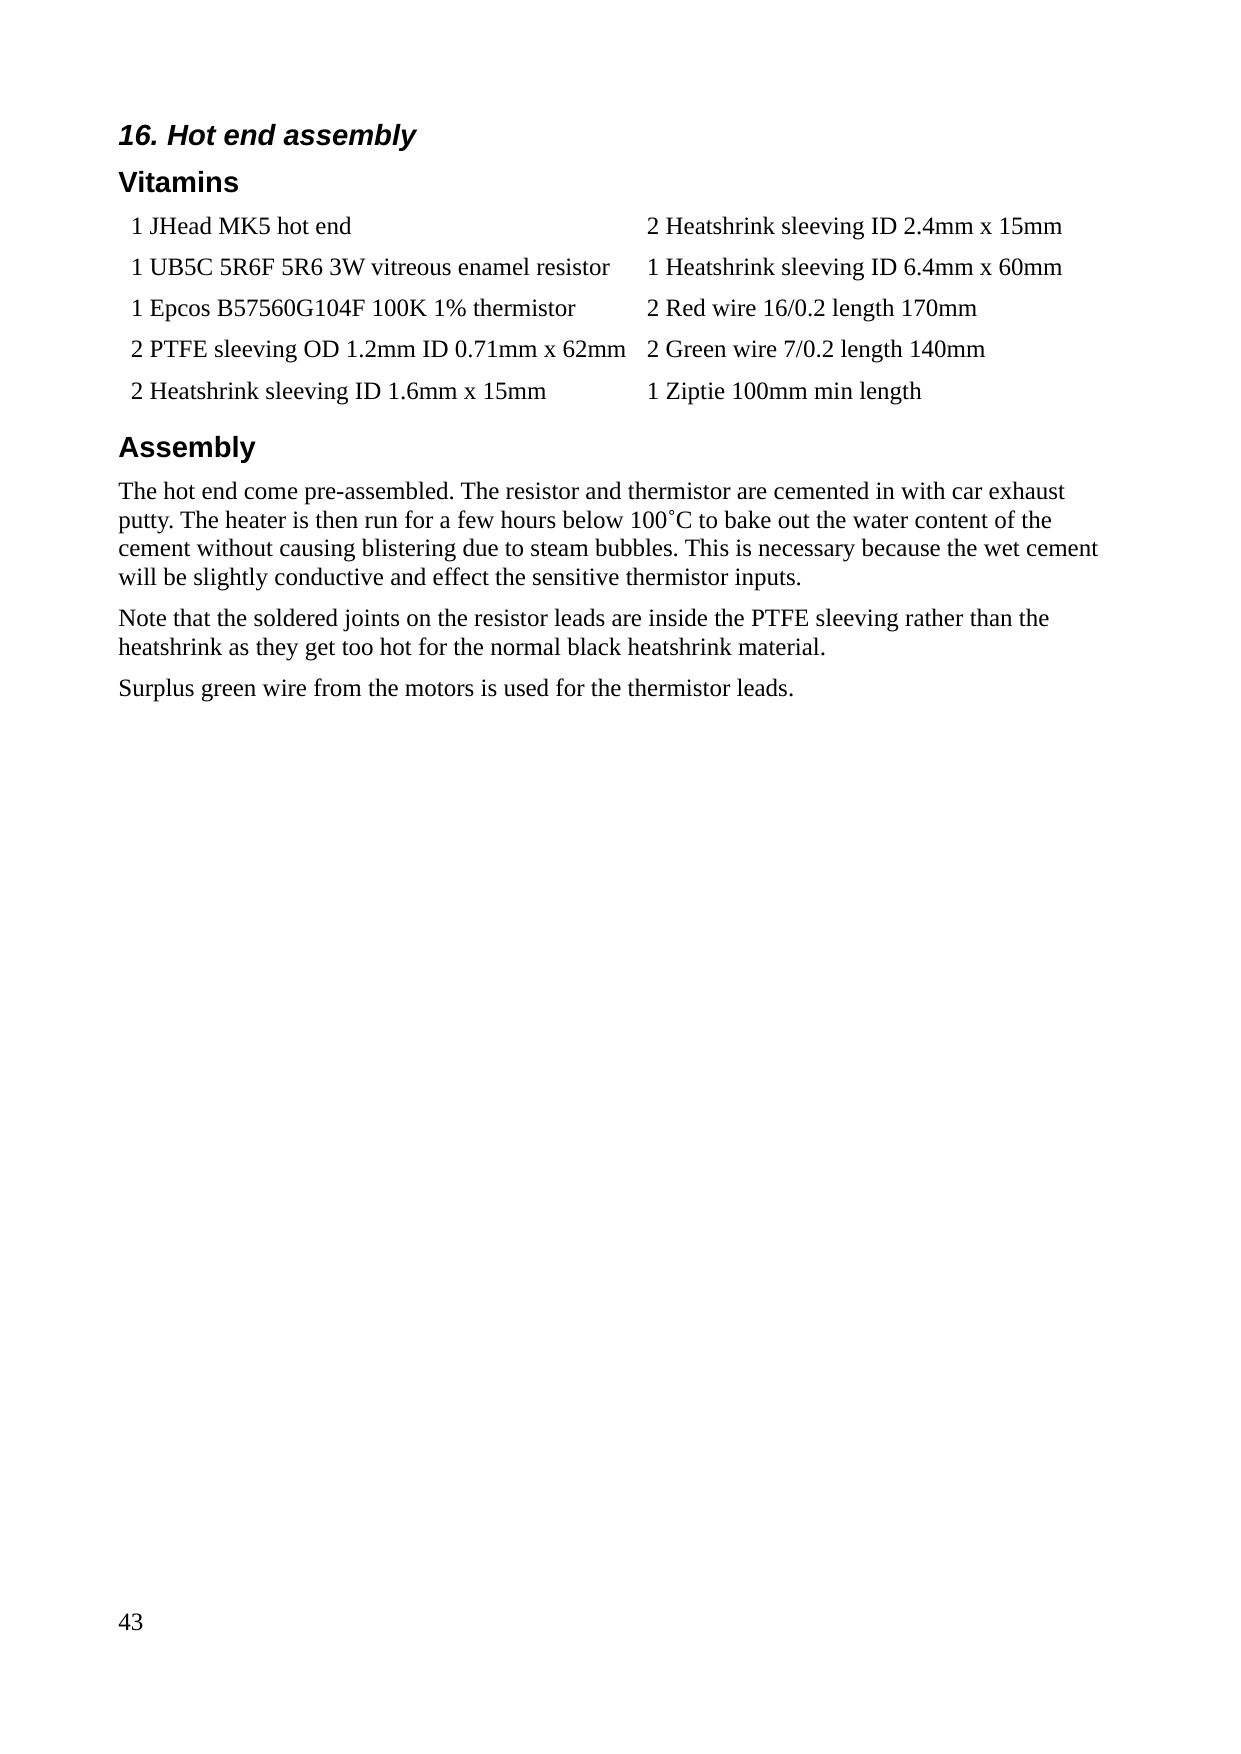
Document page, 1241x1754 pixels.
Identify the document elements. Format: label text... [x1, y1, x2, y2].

subtitle Vitamins [118, 165, 1122, 199]
subtitle Hot end assembly [118, 118, 1122, 152]
text Surplus green wire from the motors is used for the thermistor leads. [118, 673, 1122, 1568]
subtitle Assembly [118, 431, 1122, 464]
text Note that the soldered joints on the resistor leads are inside the PTFE sleeving rather than the heatshrink as they get too hot for the normal black heatshrink material. [118, 603, 1122, 661]
text The hot end come pre-assembled. The resistor and thermistor are cemented in with car exhaust putty. The heater is then run for a few hours below 100˚C to bake out the water content of the cement without causing blistering due to steam bubbles. This is necessary because the wet cement will be slightly conductive and effect the sensitive thermistor inputs. [118, 476, 1122, 591]
table_header 2 Heatshrink sleeving ID 2.4mm x 15mm 1 Heatshrink sleeving ID 6.4mm x 60mm 2 Red wire 16/0.2 length 170mm 2 Green wire 7/0.2 length 140mm 1 Ziptie 100mm min length [634, 211, 1122, 417]
table_header 1 JHead MK5 hot end 1 UB5C 5R6F 5R6 3W vitreous enamel resistor 1 Epcos B57560G104F 100K 1% thermistor 2 PTFE sleeving OD 1.2mm ID 0.71mm x 62mm 2 Heatshrink sleeving ID 1.6mm x 15mm [118, 211, 634, 417]
